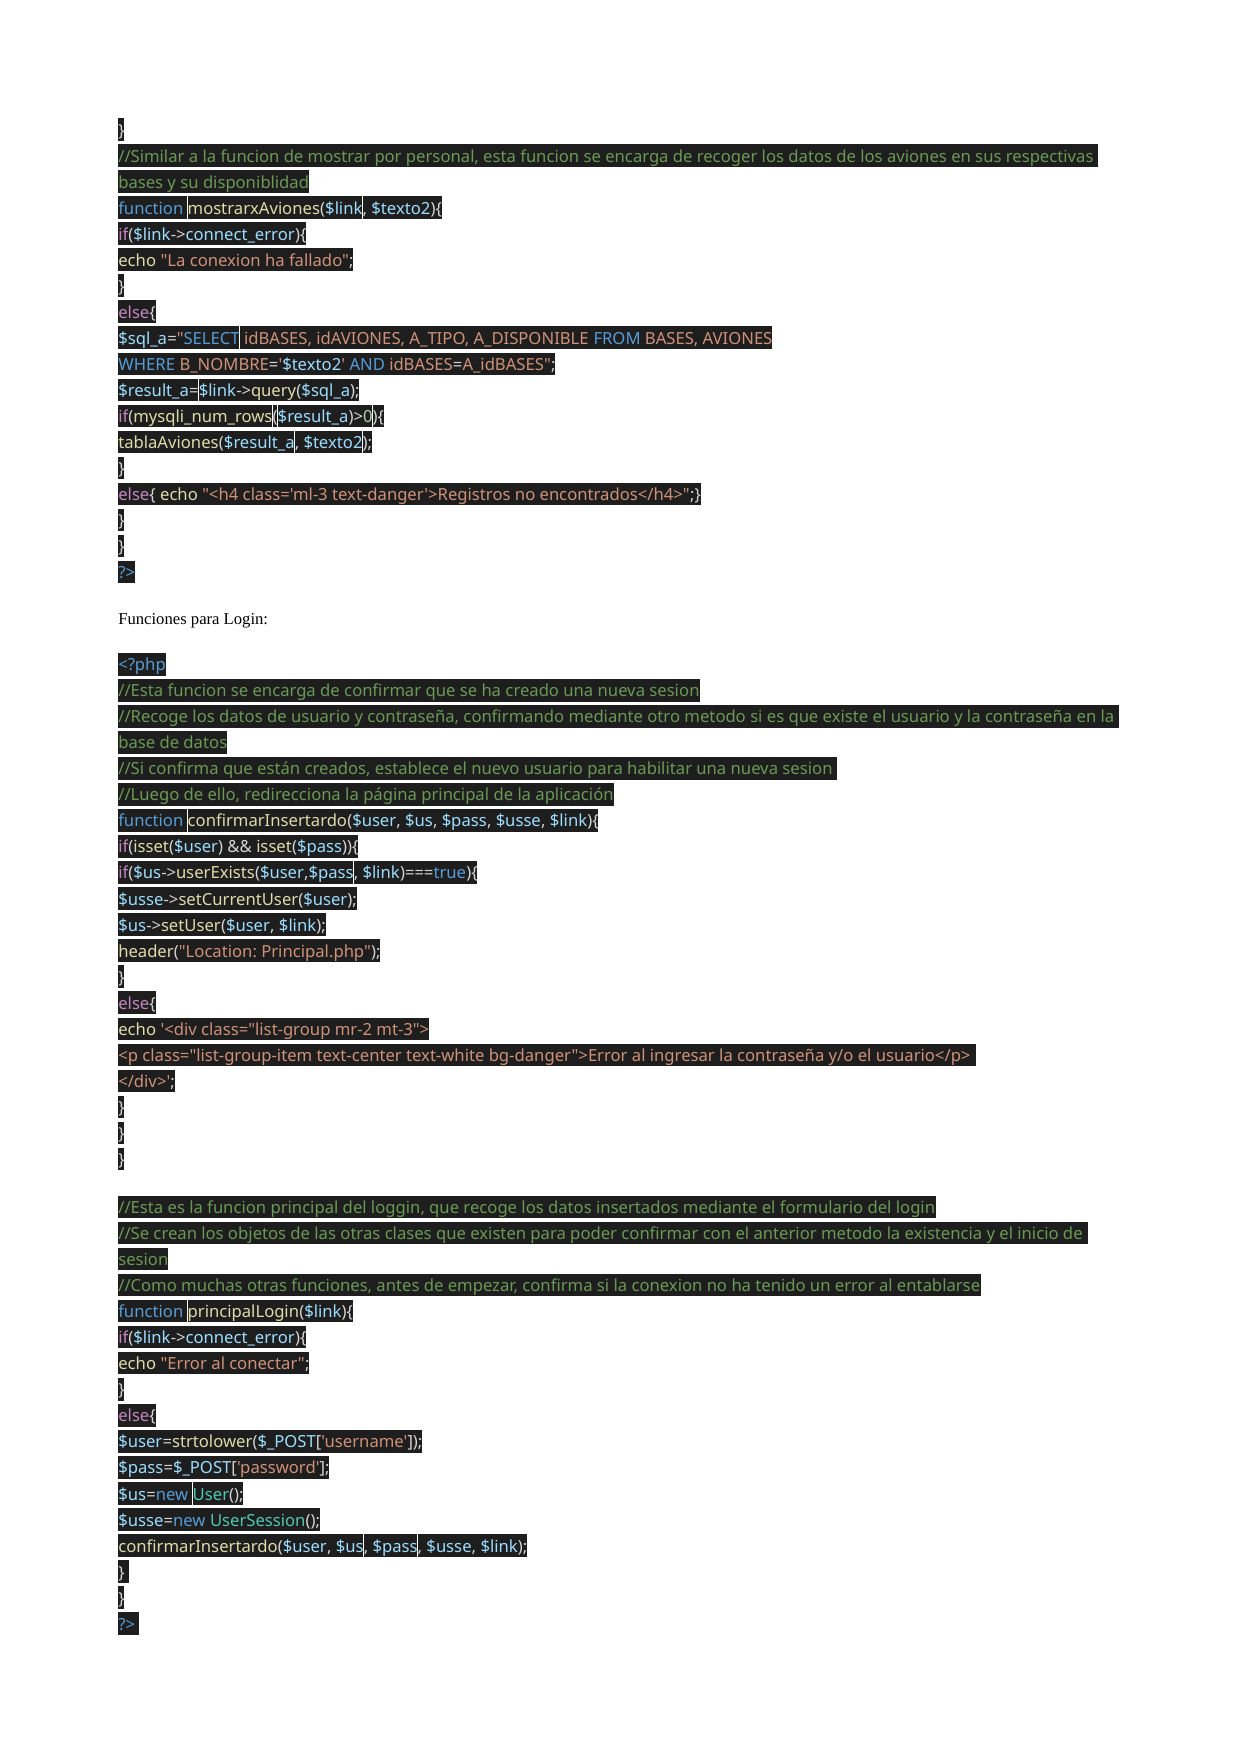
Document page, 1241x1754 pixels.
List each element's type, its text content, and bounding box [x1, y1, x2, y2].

text if($us->userExists($user,$pass, $link)===true){ [118, 861, 1122, 884]
text else{ [118, 300, 1122, 323]
text echo "La conexion ha fallado"; [118, 248, 1122, 271]
text $usse->setCurrentUser($user); [118, 887, 1122, 910]
text else{ echo "<h4 class='ml-3 text-danger'>Registros no encontrados</h4>";} [118, 483, 1122, 505]
text } [118, 1122, 1122, 1144]
text } [118, 1378, 1122, 1401]
text $us->setUser($user, $link); [118, 913, 1122, 936]
text $pass=$_POST['password']; [118, 1456, 1122, 1479]
text //Similar a la funcion de mostrar por personal, esta funcion se encarga de recoger los datos de los aviones en sus respectivas bases y su disponiblidad [118, 144, 1122, 193]
text if(isset($user) && isset($pass)){ [118, 835, 1122, 858]
text } [118, 1586, 1122, 1609]
text $sql_a="SELECT idBASES, idAVIONES, A_TIPO, A_DISPONIBLE FROM BASES, AVIONES [118, 326, 1122, 349]
text Funciones para Login: [118, 609, 1122, 628]
text //Recoge los datos de usuario y contraseña, confirmando mediante otro metodo si es que existe el usuario y la contraseña en la base de datos [118, 705, 1122, 754]
text echo "Error al conectar"; [118, 1352, 1122, 1374]
text //Si confirma que están creados, establece el nuevo usuario para habilitar una nueva sesion [118, 757, 1122, 780]
text WHERE B_NOMBRE='$texto2' AND idBASES=A_idBASES"; [118, 352, 1122, 375]
text </div>'; [118, 1069, 1122, 1092]
text } [118, 535, 1122, 557]
text } [118, 118, 1122, 141]
text else{ [118, 991, 1122, 1014]
text if(mysqli_num_rows($result_a)>0){ [118, 404, 1122, 427]
text //Como muchas otras funciones, antes de empezar, confirma si la conexion no ha tenido un error al entablarse [118, 1274, 1122, 1296]
text } [118, 1560, 1122, 1583]
text function confirmarInsertardo($user, $us, $pass, $usse, $link){ [118, 809, 1122, 832]
text //Luego de ello, redirecciona la página principal de la aplicación [118, 783, 1122, 806]
text //Esta funcion se encarga de confirmar que se ha creado una nueva sesion [118, 679, 1122, 702]
text tablaAviones($result_a, $texto2); [118, 431, 1122, 453]
text <?php [118, 653, 1122, 676]
text <p class="list-group-item text-center text-white bg-danger">Error al ingresar la contraseña y/o el usuario</p> [118, 1043, 1122, 1066]
text $usse=new UserSession(); [118, 1508, 1122, 1531]
text ?> [118, 1612, 1122, 1635]
text function mostrarxAviones($link, $texto2){ [118, 196, 1122, 219]
text echo '<div class="list-group mr-2 mt-3"> [118, 1017, 1122, 1040]
text //Se crean los objetos de las otras clases que existen para poder confirmar con el anterior metodo la existencia y el inicio de sesion [118, 1222, 1122, 1270]
text } [118, 1096, 1122, 1118]
text else{ [118, 1404, 1122, 1427]
text function principalLogin($link){ [118, 1300, 1122, 1322]
text ?> [118, 561, 1122, 583]
text } [118, 457, 1122, 479]
text //Esta es la funcion principal del loggin, que recoge los datos insertados mediante el formulario del login [118, 1196, 1122, 1218]
text confirmarInsertardo($user, $us, $pass, $usse, $link); [118, 1534, 1122, 1557]
text if($link->connect_error){ [118, 1326, 1122, 1348]
text $us=new User(); [118, 1482, 1122, 1505]
text $result_a=$link->query($sql_a); [118, 378, 1122, 401]
text } [118, 1148, 1122, 1170]
text } [118, 509, 1122, 531]
text } [118, 274, 1122, 297]
text header("Location: Principal.php"); [118, 939, 1122, 962]
text if($link->connect_error){ [118, 222, 1122, 245]
text $user=strtolower($_POST['username']); [118, 1430, 1122, 1453]
text } [118, 965, 1122, 988]
